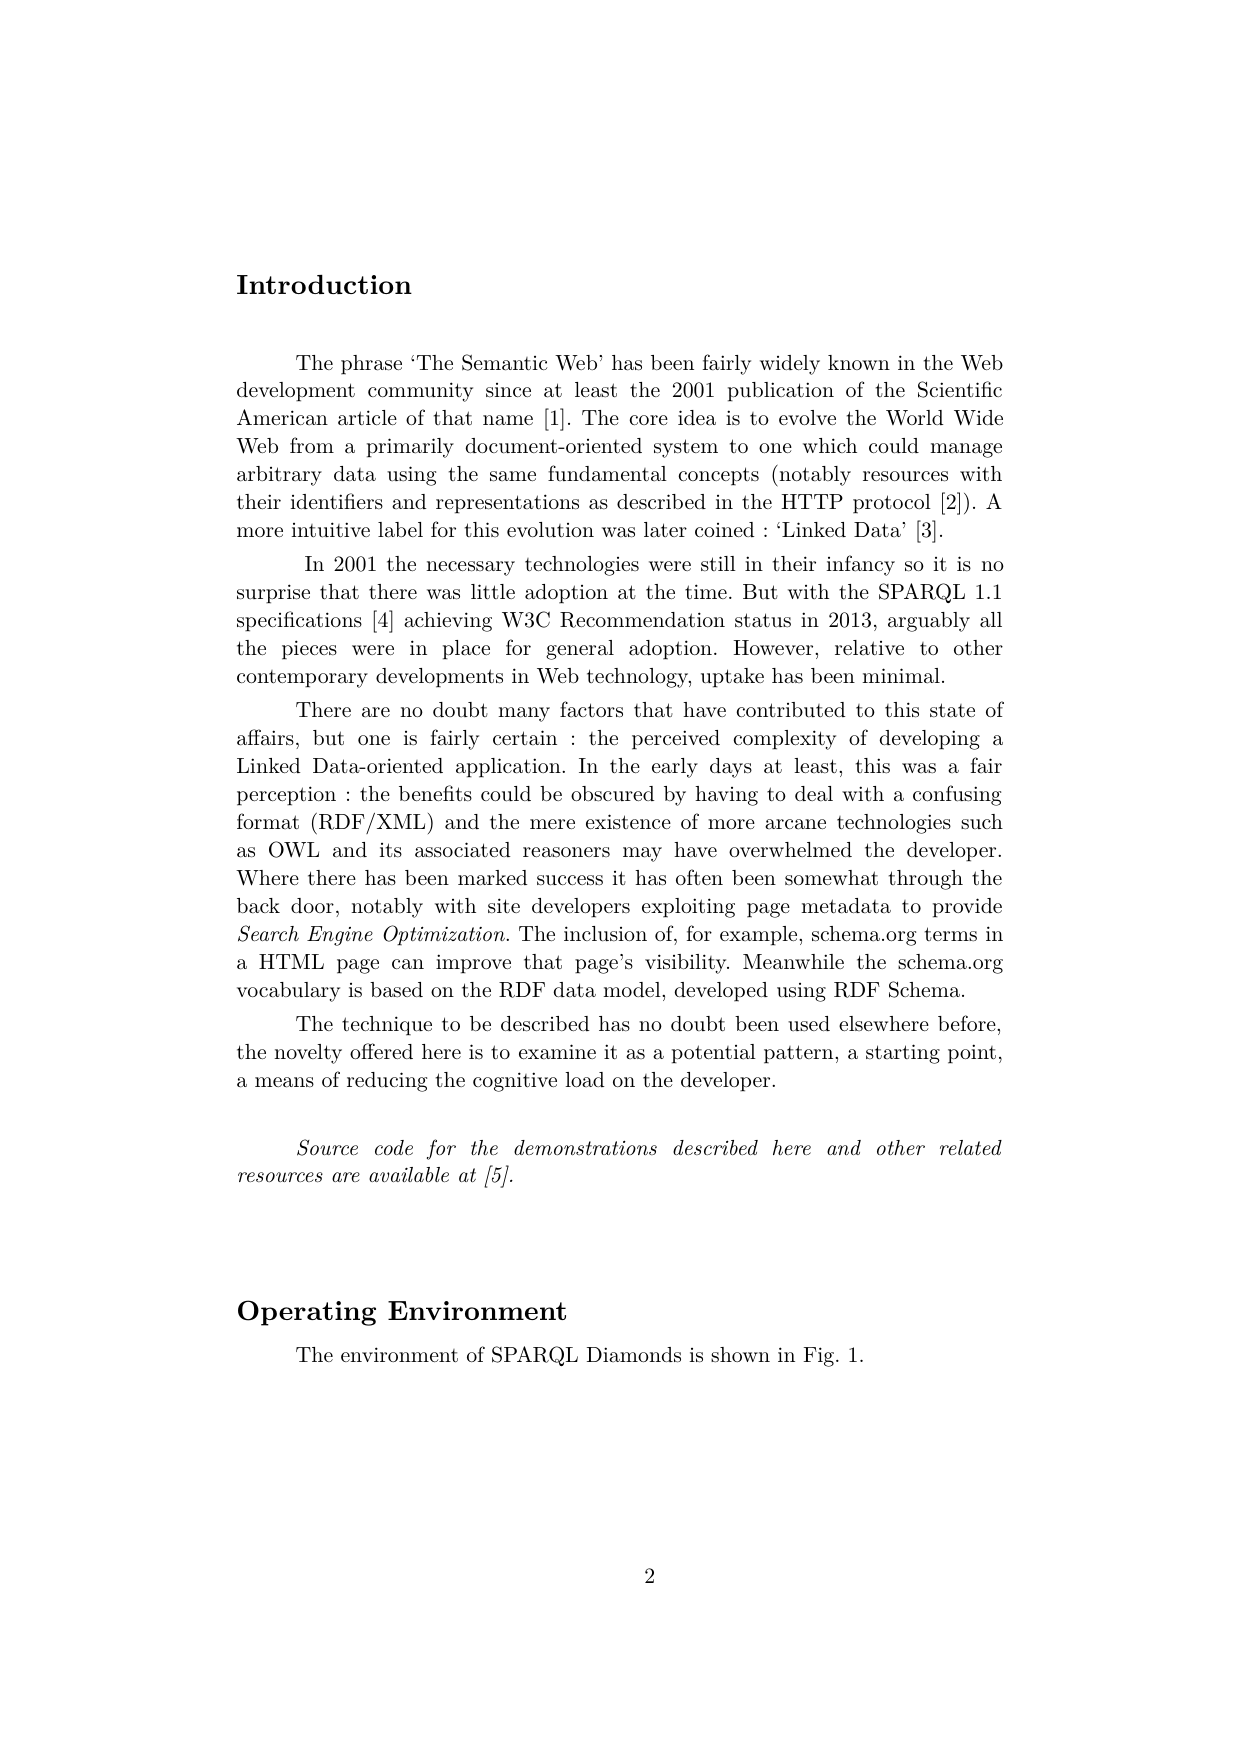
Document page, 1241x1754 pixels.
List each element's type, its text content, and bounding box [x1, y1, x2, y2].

subtitle Introduction [236, 266, 1004, 301]
text The environment of SPARQL Diamonds is shown in Fig. 1. [236, 1340, 1004, 1368]
text The phrase ‘The Semantic Web’ has been fairly widely known in the Web development community since at least the 2001 publication of the Scientific American article of that name [1]. The core idea is to evolve the World Wide Web from a primarily document-oriented system to one which could manage arbitrary data using the same fundamental concepts (notably resources with their identifiers and representations as described in the HTTP protocol [2]). A more intuitive label for this evolution was later coined : ‘Linked Data’ [3]. [236, 348, 1004, 544]
text In 2001 the necessary technologies were still in their infancy so it is no surprise that there was little adoption at the time. But with the SPARQL 1.1 specifications [4] achieving W3C Recommendation status in 2013, arguably all the pieces were in place for general adoption. However, relative to other contemporary developments in Web technology, uptake has been minimal. [236, 549, 1004, 689]
subtitle Operating Environment [236, 1292, 1004, 1328]
text The technique to be described has no doubt been used elsewhere before, the novelty offered here is to examine it as a potential pattern, a starting point, a means of reducing the cognitive load on the developer. [236, 1009, 1004, 1093]
text There are no doubt many factors that have contributed to this state of affairs, but one is fairly certain : the perceived complexity of developing a Linked Data-oriented application. In the early days at least, this was a fair perception : the benefits could be obscured by having to deal with a confusing format (RDF/XML) and the mere existence of more arcane technologies such as OWL and its associated reasoners may have overwhelmed the developer. Where there has been marked success it has often been somewhat through the back door, notably with site developers exploiting page metadata to provide Search Engine Optimization. The inclusion of, for example, schema.org terms in a HTML page can improve that page’s visibility. Meanwhile the schema.org vocabulary is based on the RDF data model, developed using RDF Schema. [236, 696, 1004, 1004]
text Source code for the demonstrations described here and other related resources are available at [5]. [236, 1133, 1004, 1189]
